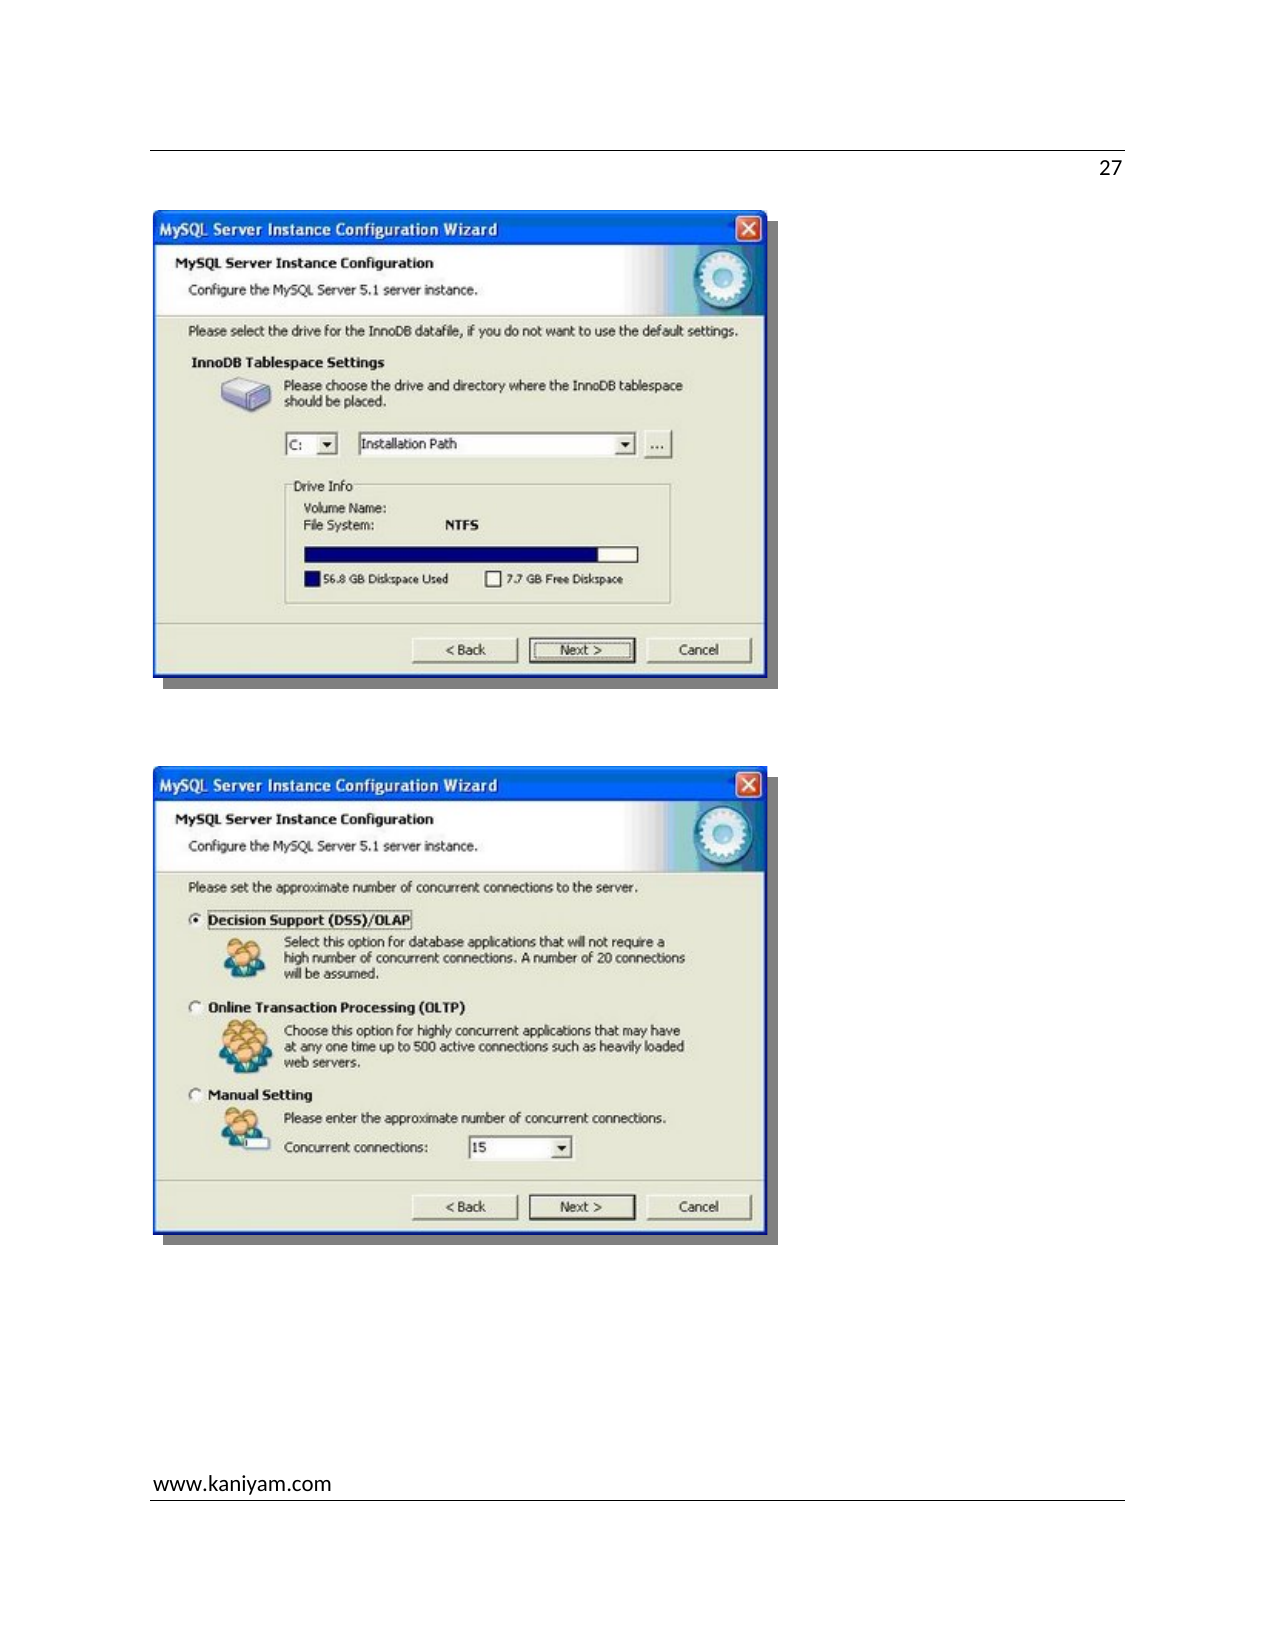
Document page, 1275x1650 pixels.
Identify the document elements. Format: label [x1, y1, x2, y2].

picture [152, 766, 768, 1235]
picture [152, 210, 768, 678]
